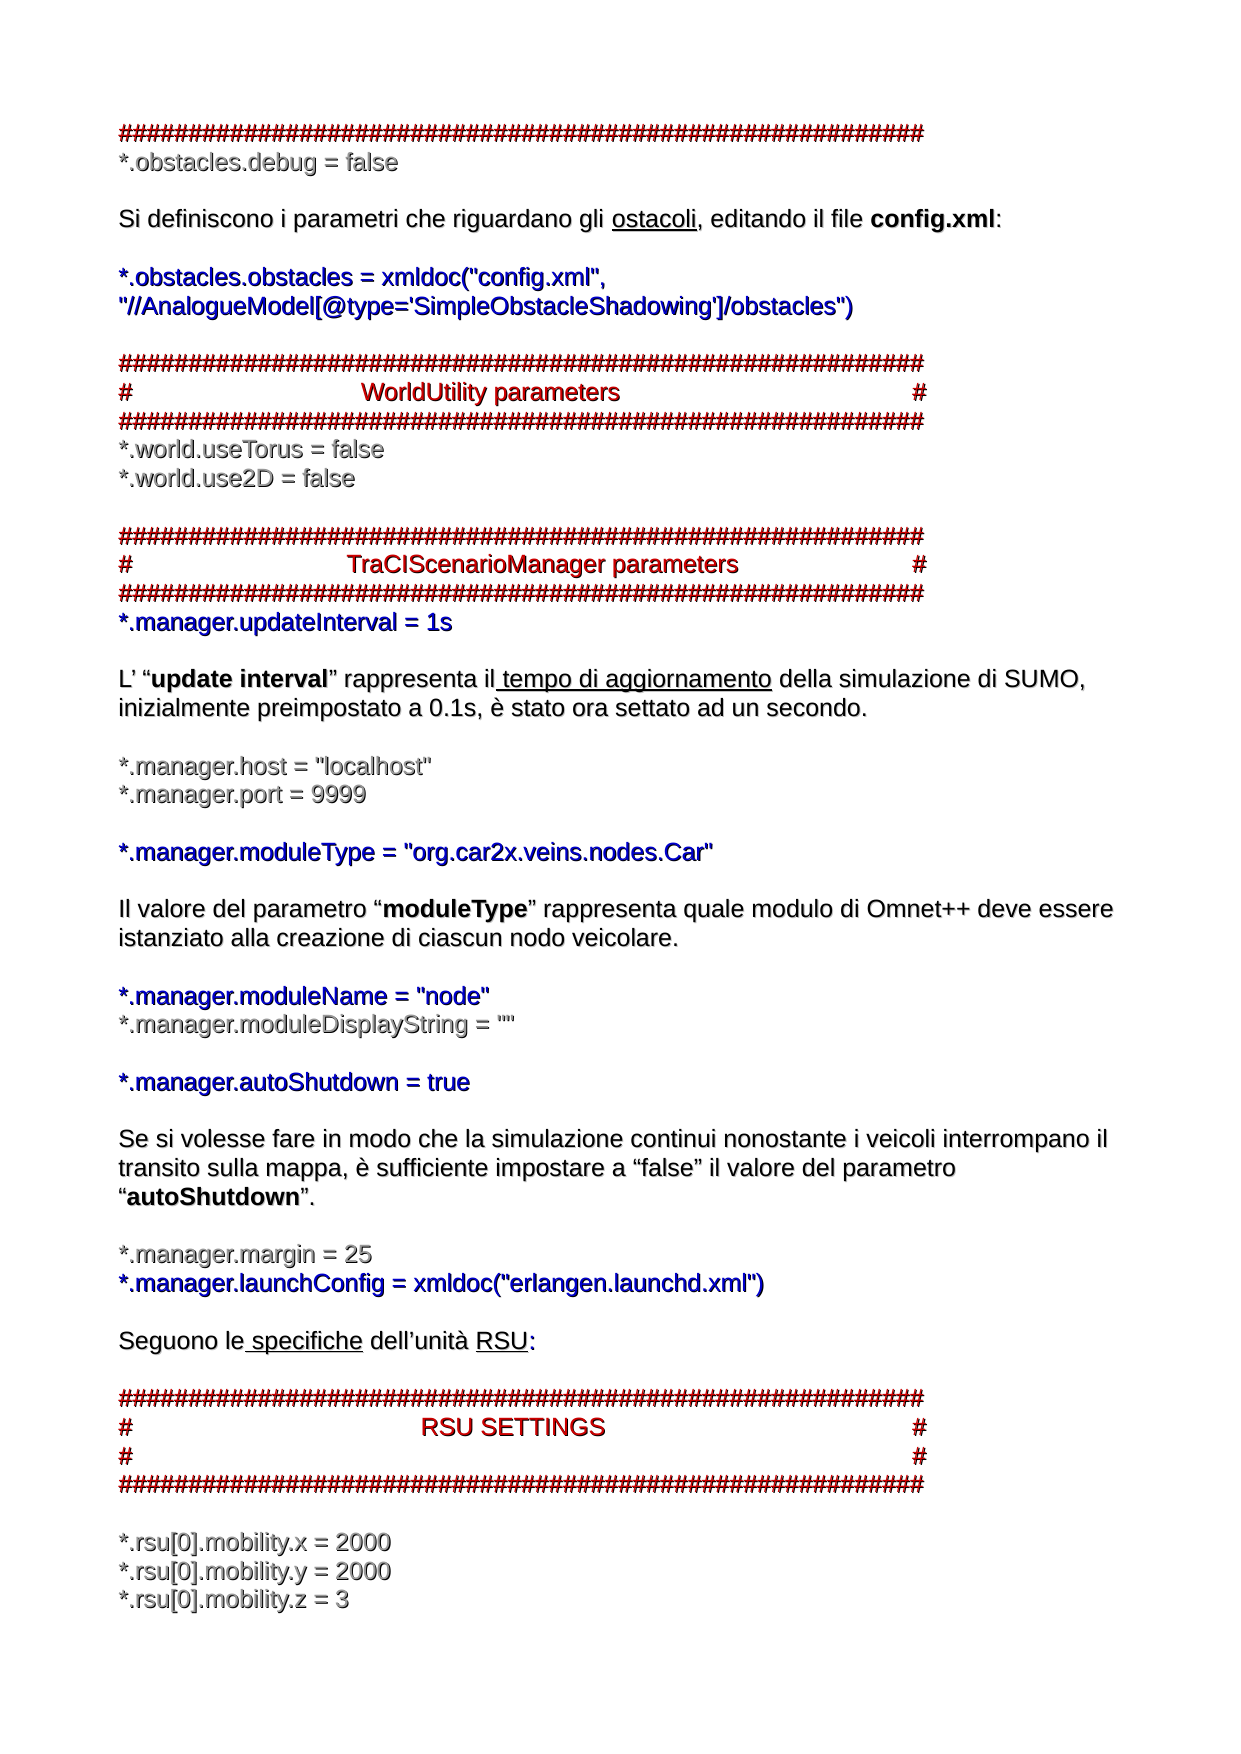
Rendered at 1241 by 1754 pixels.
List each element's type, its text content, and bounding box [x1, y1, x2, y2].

text # # [118, 1441, 1122, 1469]
text ########################################################## [118, 118, 1122, 147]
text ########################################################## [118, 348, 1122, 377]
text *.manager.launchConfig = xmldoc("erlangen.launchd.xml") [118, 1268, 1122, 1297]
text *.manager.updateInterval = 1s [118, 607, 1122, 636]
text Se si volesse fare in modo che la simulazione continui nonostante i veicoli interrompano il transito sulla mappa, è sufficiente impostare a “false” il valore del parametro “autoShutdown”. [118, 1124, 1122, 1211]
text *.manager.host = "localhost" [118, 751, 1122, 779]
text ########################################################## [118, 578, 1122, 607]
text *.manager.port = 9999 [118, 779, 1122, 808]
text *.rsu[0].mobility.x = 2000 [118, 1527, 1122, 1556]
text *.manager.margin = 25 [118, 1239, 1122, 1268]
text *.manager.moduleName = "node" [118, 981, 1122, 1009]
text # RSU SETTINGS # [118, 1412, 1122, 1441]
text *.world.use2D = false [118, 463, 1122, 492]
text # WorldUtility parameters # [118, 377, 1122, 406]
text *.obstacles.debug = false [118, 147, 1122, 176]
text *.obstacles.obstacles = xmldoc("config.xml", "//AnalogueModel[@type='SimpleObstacleShadowing']/obstacles") [118, 262, 1122, 319]
text Seguono le specifiche dell’unità RSU: [118, 1326, 1122, 1354]
text ########################################################## [118, 1469, 1122, 1498]
text *.rsu[0].mobility.z = 3 [118, 1584, 1122, 1613]
text Si definiscono i parametri che riguardano gli ostacoli, editando il file config.xml: [118, 204, 1122, 233]
text ########################################################## [118, 1383, 1122, 1412]
text ########################################################## [118, 406, 1122, 434]
text Il valore del parametro “moduleType” rappresenta quale modulo di Omnet++ deve essere istanziato alla creazione di ciascun nodo veicolare. [118, 894, 1122, 952]
text *.manager.autoShutdown = true [118, 1067, 1122, 1096]
text *.rsu[0].mobility.y = 2000 [118, 1556, 1122, 1584]
text L’ “update interval” rappresenta il tempo di aggiornamento della simulazione di SUMO, inizialmente preimpostato a 0.1s, è stato ora settato ad un secondo. [118, 664, 1122, 722]
text *.manager.moduleDisplayString = "" [118, 1009, 1122, 1038]
text *.manager.moduleType = "org.car2x.veins.nodes.Car" [118, 837, 1122, 866]
text *.world.useTorus = false [118, 434, 1122, 463]
text ########################################################## [118, 521, 1122, 549]
text # TraCIScenarioManager parameters # [118, 549, 1122, 578]
